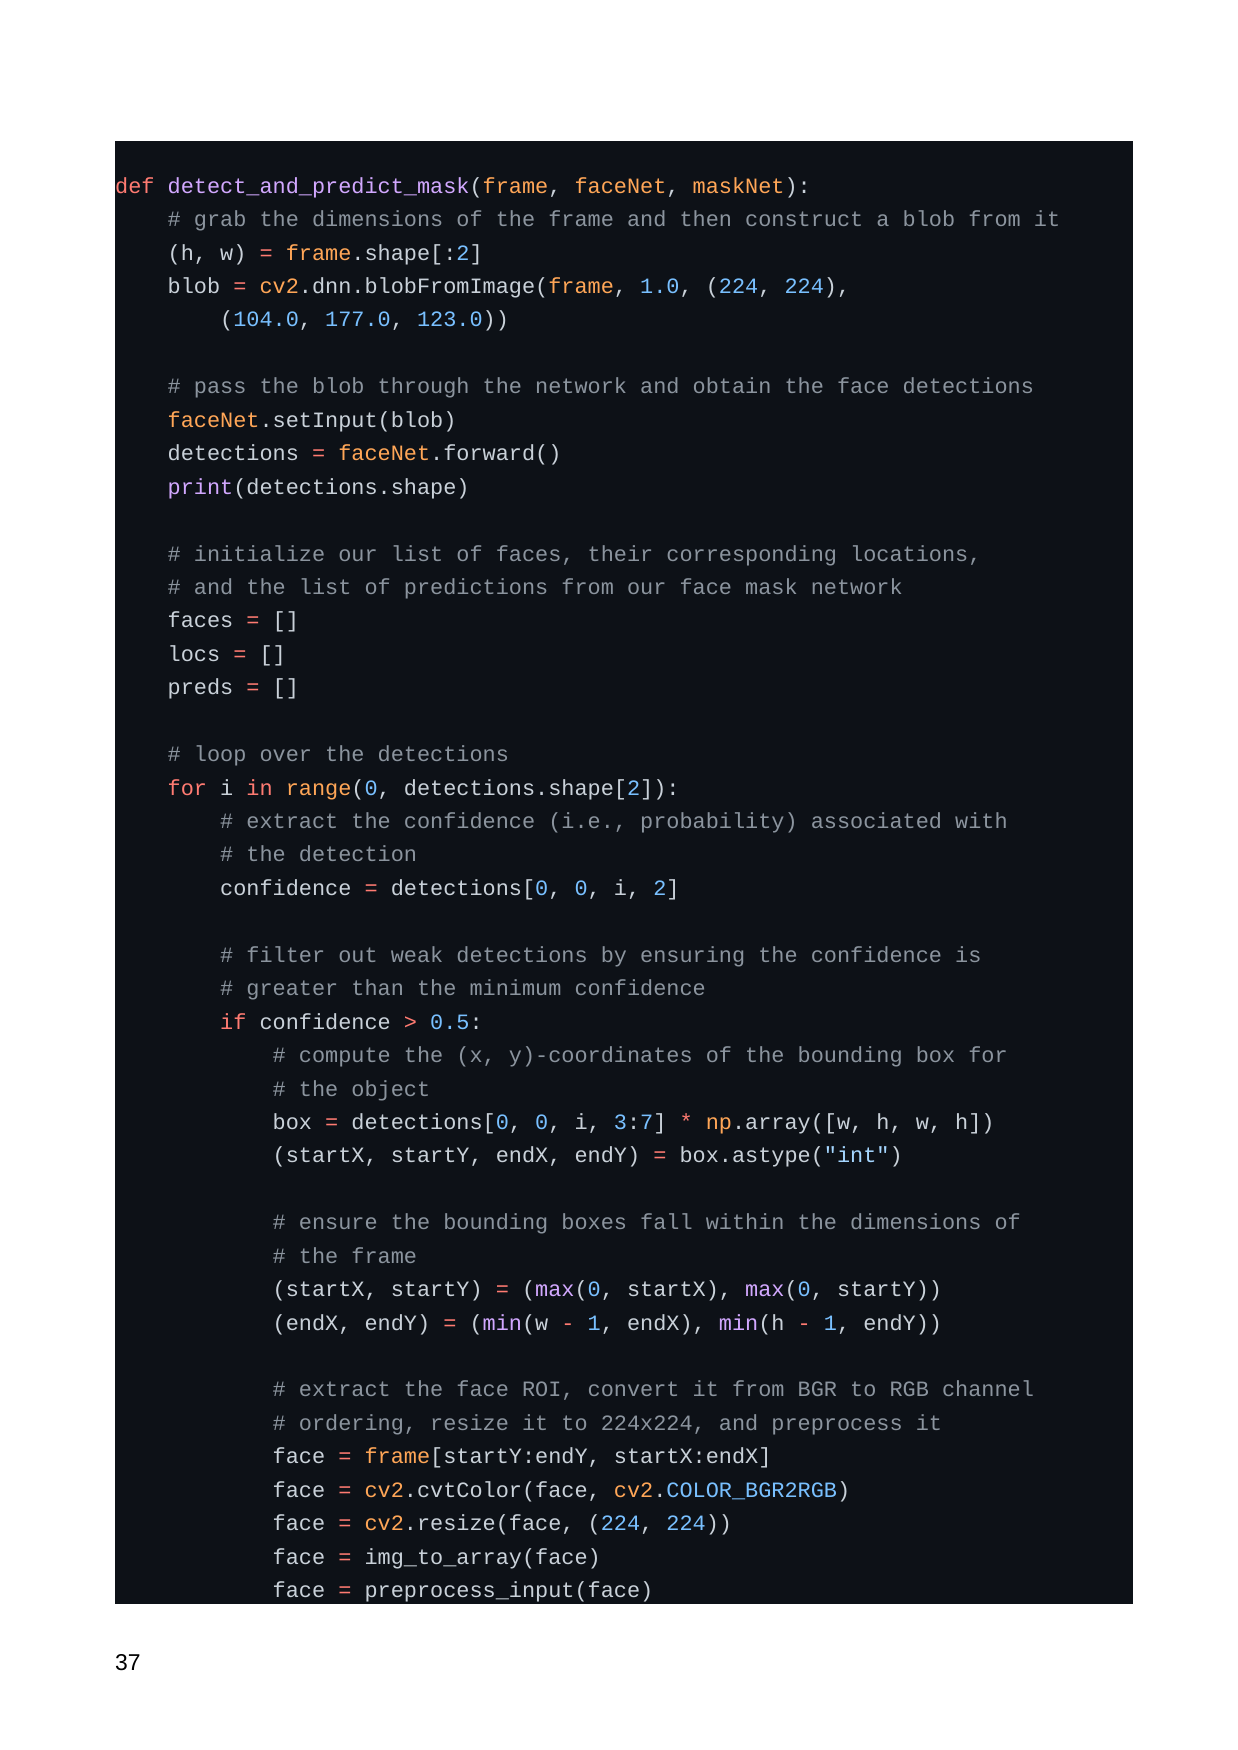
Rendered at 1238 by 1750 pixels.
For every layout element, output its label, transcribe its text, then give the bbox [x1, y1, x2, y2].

text face = frame[startY:endY, startX:endX] [115, 1446, 1133, 1470]
text locs = [] [115, 643, 1133, 668]
text (startX, startY) = (max(0, startX), max(0, startY)) [115, 1278, 1133, 1303]
text face = cv2.resize(face, (224, 224)) [115, 1512, 1133, 1537]
text # the frame [115, 1245, 1133, 1270]
text # pass the blob through the network and obtain the face detections [115, 376, 1133, 400]
text face = img_to_array(face) [115, 1546, 1133, 1571]
text # filter out weak detections by ensuring the confidence is [115, 944, 1133, 969]
text detections = faceNet.forward() [115, 442, 1133, 467]
text # ordering, resize it to 224x224, and preprocess it [115, 1412, 1133, 1437]
text if confidence > 0.5: [115, 1011, 1133, 1036]
text # loop over the detections [115, 743, 1133, 768]
text # greater than the minimum confidence [115, 977, 1133, 1002]
text faces = [] [115, 609, 1133, 634]
text box = detections[0, 0, i, 3:7] * np.array([w, h, w, h]) [115, 1111, 1133, 1136]
text preds = [] [115, 676, 1133, 701]
text (startX, startY, endX, endY) = box.astype("int") [115, 1144, 1133, 1169]
text def detect_and_predict_mask(frame, faceNet, maskNet): [115, 175, 1133, 200]
text confidence = detections[0, 0, i, 2] [115, 877, 1133, 902]
text (104.0, 177.0, 123.0)) [115, 309, 1133, 333]
text # extract the confidence (i.e., probability) associated with [115, 810, 1133, 835]
text # initialize our list of faces, their corresponding locations, [115, 543, 1133, 567]
text (endX, endY) = (min(w - 1, endX), min(h - 1, endY)) [115, 1312, 1133, 1337]
text # the detection [115, 844, 1133, 868]
text # grab the dimensions of the frame and then construct a blob from it [115, 208, 1133, 233]
text (h, w) = frame.shape[:2] [115, 242, 1133, 267]
text face = cv2.cvtColor(face, cv2.COLOR_BGR2RGB) [115, 1479, 1133, 1504]
text face = preprocess_input(face) [115, 1579, 1133, 1604]
text faceNet.setInput(blob) [115, 409, 1133, 434]
text # and the list of predictions from our face mask network [115, 576, 1133, 601]
text # extract the face ROI, convert it from BGR to RGB channel [115, 1379, 1133, 1403]
text # ensure the bounding boxes fall within the dimensions of [115, 1211, 1133, 1236]
text # compute the (x, y)-coordinates of the bounding box for [115, 1044, 1133, 1069]
text blob = cv2.dnn.blobFromImage(frame, 1.0, (224, 224), [115, 275, 1133, 300]
text print(detections.shape) [115, 476, 1133, 501]
text for i in range(0, detections.shape[2]): [115, 777, 1133, 802]
text # the object [115, 1078, 1133, 1102]
